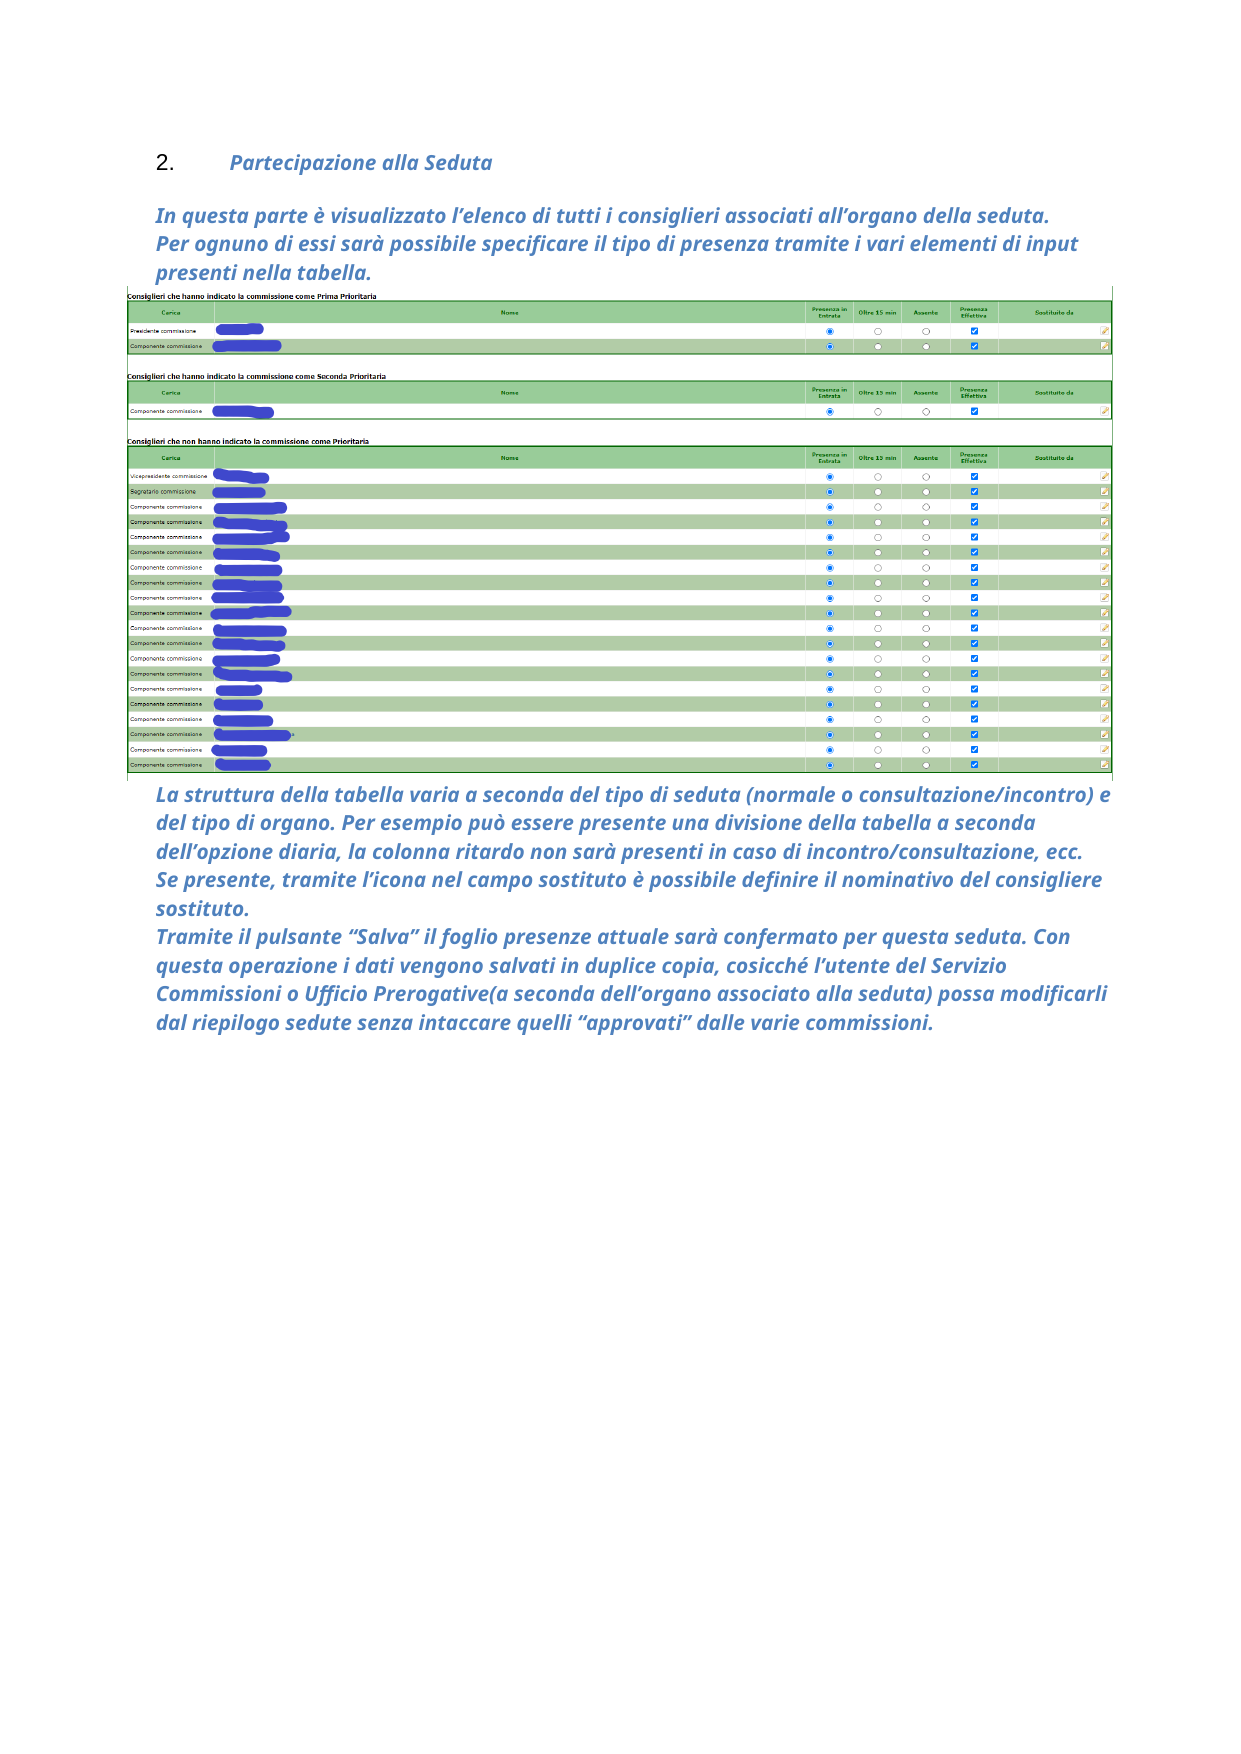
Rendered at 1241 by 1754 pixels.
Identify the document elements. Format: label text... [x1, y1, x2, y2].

list Partecipazione alla Seduta [156, 148, 1122, 176]
text Tramite il pulsante “Salva” il foglio presenze attuale sarà confermato per questa seduta. Con questa operazione i dati vengono salvati in duplice copia, cosicché l’utente del Servizio Commissioni o Ufficio Prerogative(a seconda dell’organo associato alla seduta) possa modificarli dal riepilogo sedute senza intaccare quelli “approvati” dalle varie commissioni. [156, 922, 1122, 1036]
text In questa parte è visualizzato l’elenco di tutti i consiglieri associati all’organo della seduta. [156, 201, 1122, 229]
text Per ognuno di essi sarà possibile specificare il tipo di presenza tramite i vari elementi di input presenti nella tabella. [156, 229, 1122, 286]
text La struttura della tabella varia a seconda del tipo di seduta (normale o consultazione/incontro) e del tipo di organo. Per esempio può essere presente una divisione della tabella a seconda dell’opzione diaria, la colonna ritardo non sarà presenti in caso di incontro/consultazione, ecc. [156, 780, 1122, 865]
text Se presente, tramite l’icona nel campo sostituto è possibile definire il nominativo del consigliere sostituto. [156, 865, 1122, 922]
